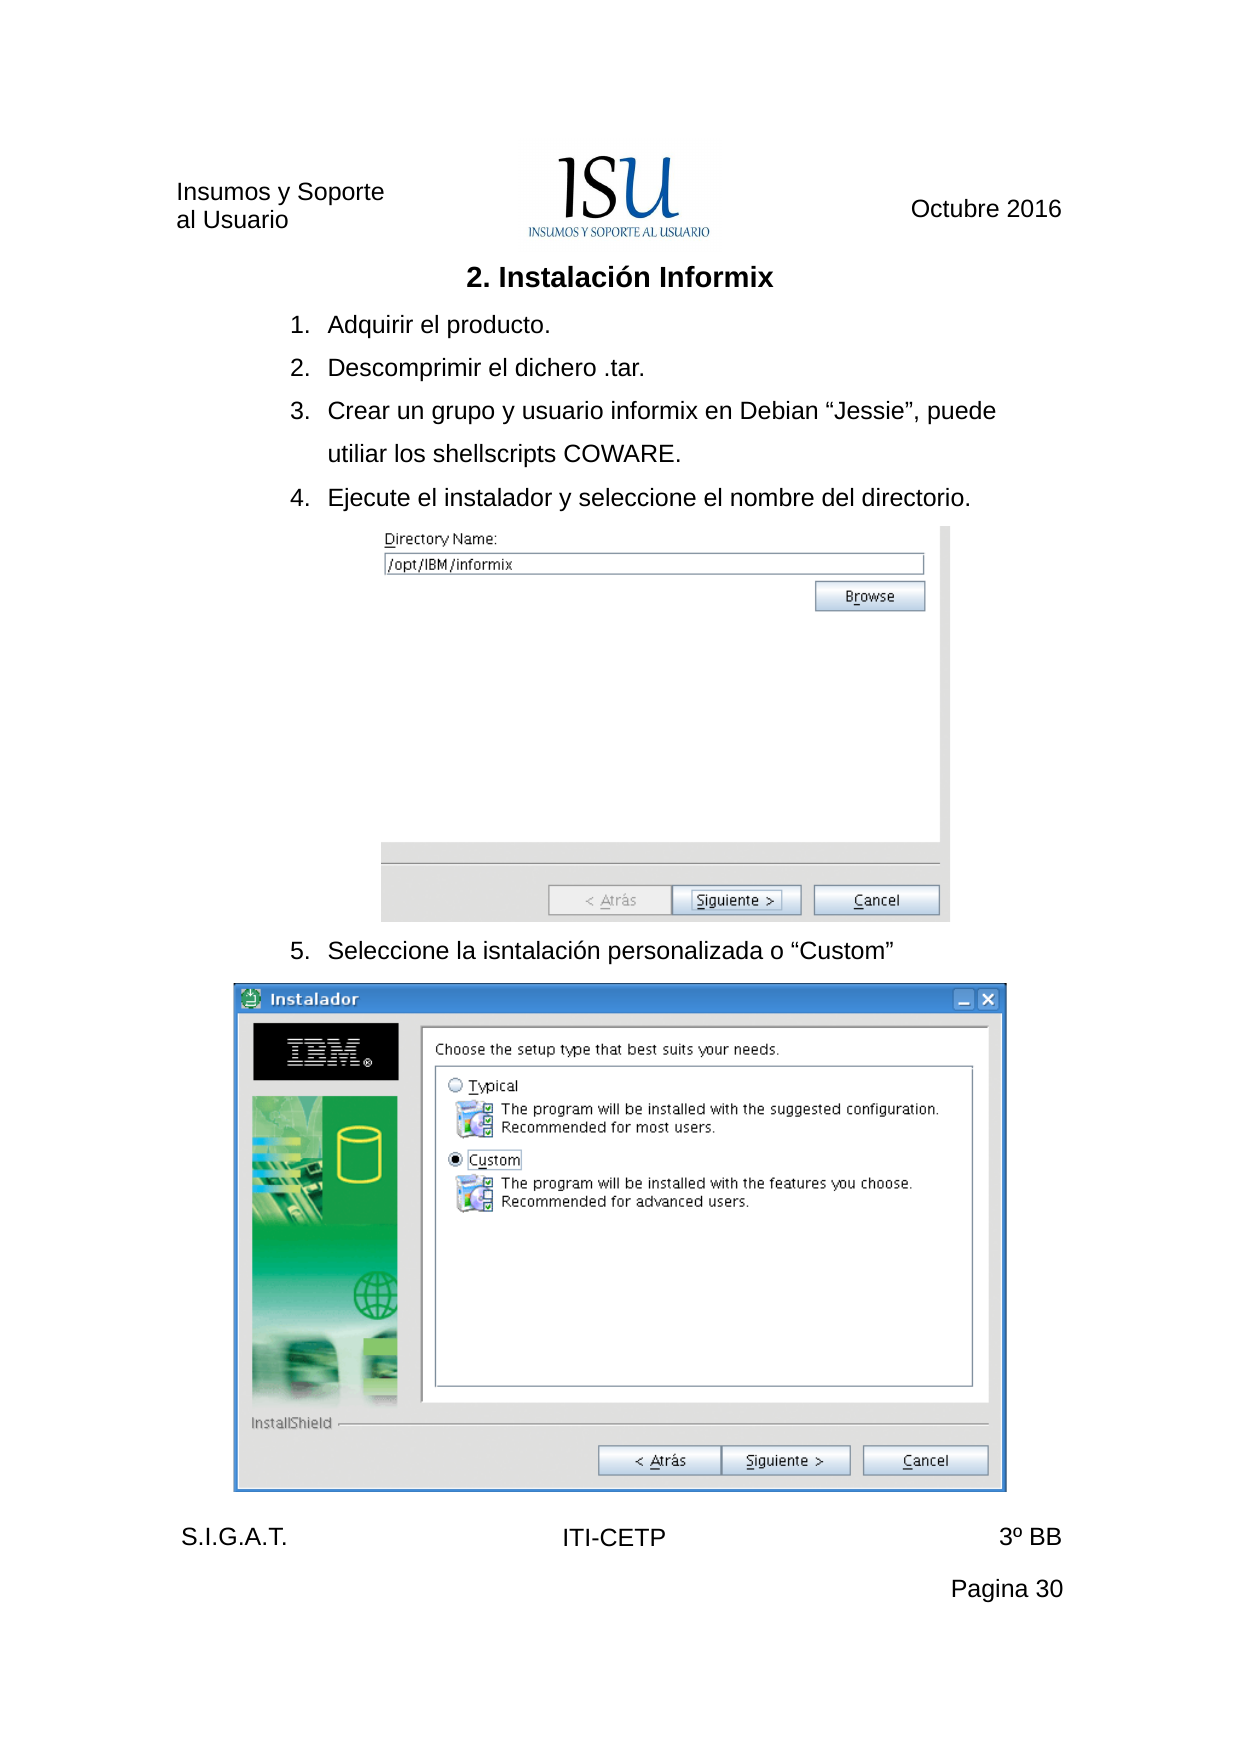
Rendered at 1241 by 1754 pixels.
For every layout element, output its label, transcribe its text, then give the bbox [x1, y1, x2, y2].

list Ejecute el instalador y seleccione el nombre del directorio. [290, 483, 1063, 511]
list Crear un grupo y usuario informix en Debian “Jessie”, puede utiliar los shellscripts COWARE. [290, 396, 1063, 468]
list Seleccione la isntalación personalizada o “Custom” [290, 526, 1063, 965]
list Descomprimir el dichero .tar. [290, 353, 1063, 382]
list Adquirir el producto. [290, 310, 1063, 339]
picture [517, 138, 723, 252]
text 2. Instalación Informix [177, 260, 1063, 293]
